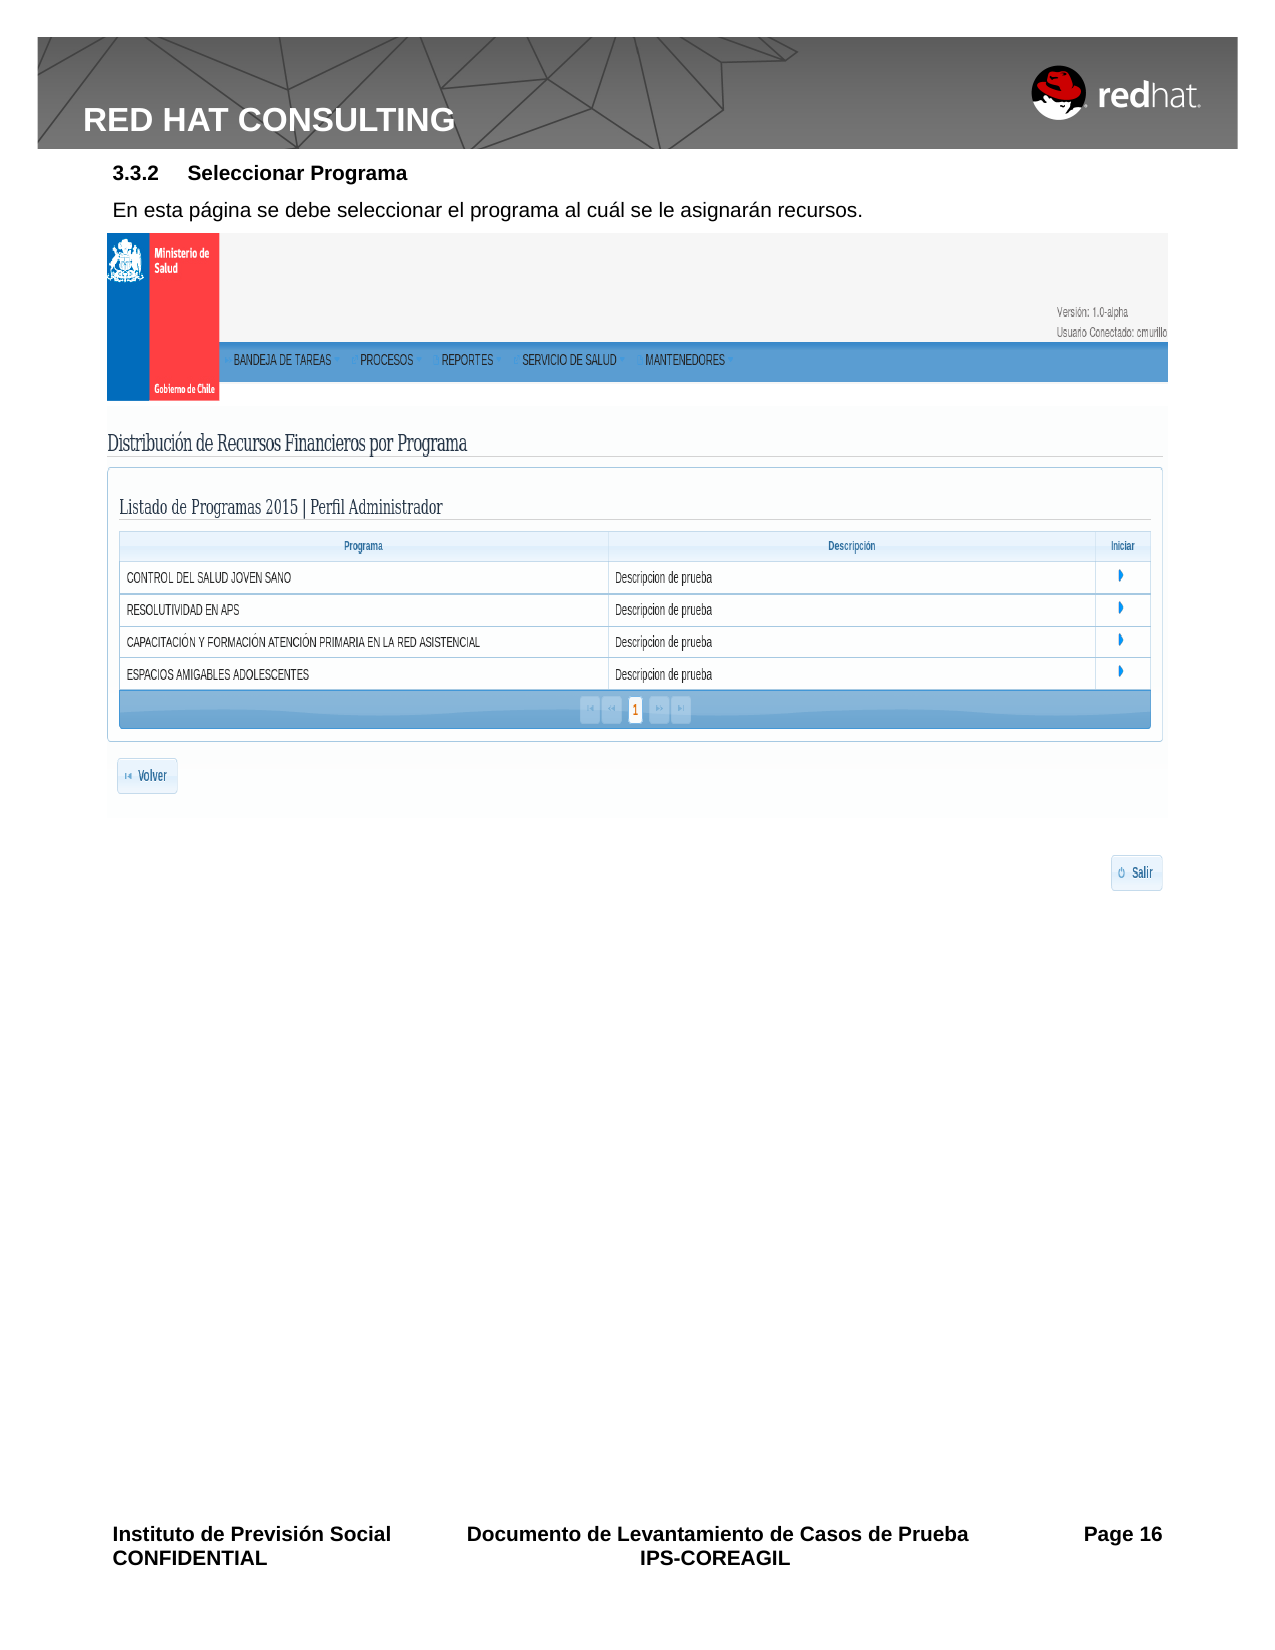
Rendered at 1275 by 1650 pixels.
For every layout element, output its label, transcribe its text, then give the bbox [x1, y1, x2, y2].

picture [37, 37, 1238, 149]
subtitle Seleccionar Programa [112, 161, 1162, 185]
picture [107, 233, 1168, 901]
text En esta página se debe seleccionar el programa al cuál se le asignarán recursos. [112, 197, 1162, 221]
